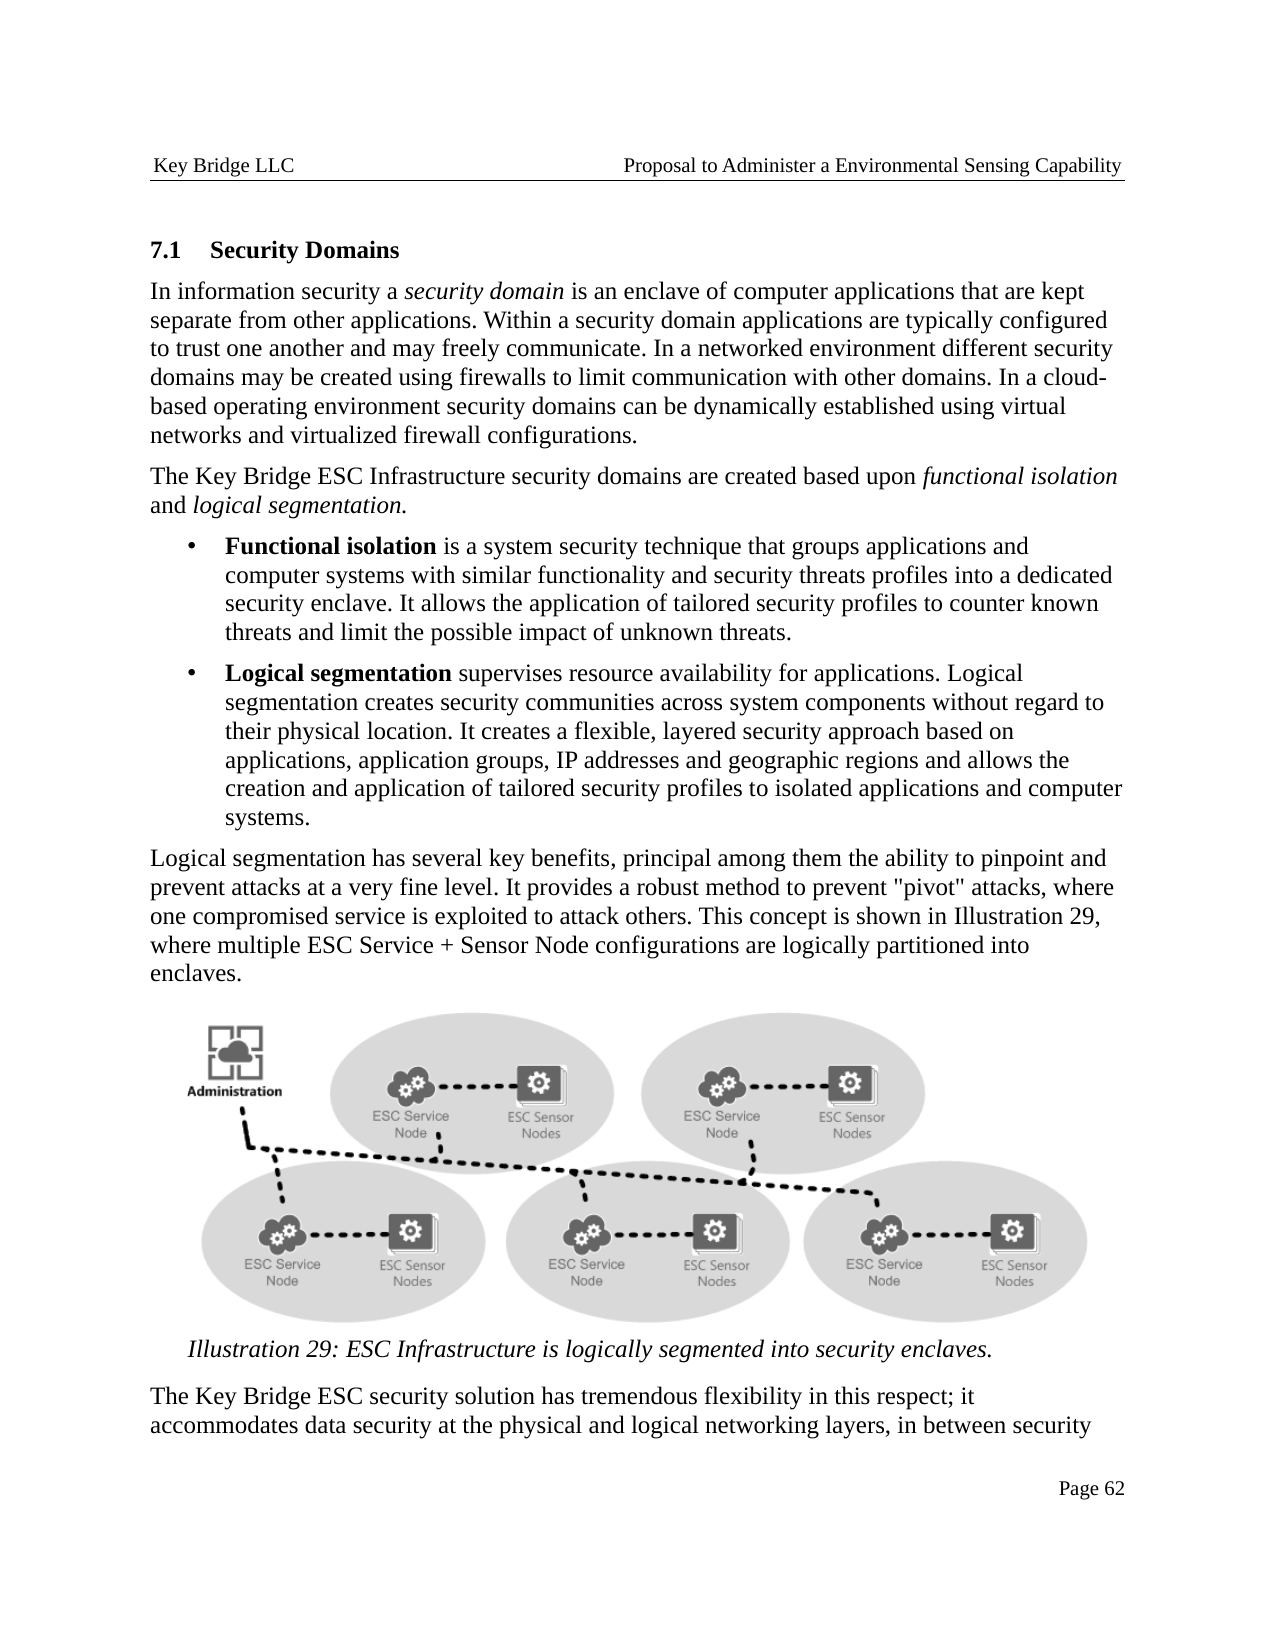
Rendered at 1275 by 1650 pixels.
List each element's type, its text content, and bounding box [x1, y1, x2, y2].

text Logical segmentation has several key benefits, principal among them the ability to pinpoint and prevent attacks at a very fine level. It provides a robust method to prevent "pivot" attacks, where one compromised service is exploited to attack others. This concept is shown in Illustration 29, where multiple ESC Service + Sensor Node configurations are logically partitioned into enclaves. [150, 843, 1125, 987]
subtitle Security Domains [150, 235, 1125, 263]
text The Key Bridge ESC Infrastructure security domains are created based upon functional isolation and logical segmentation. [150, 461, 1125, 518]
text In information security a security domain is an enclave of computer applications that are kept separate from other applications. Within a security domain applications are typically configured to trust one another and may freely communicate. In a networked environment different security domains may be created using firewalls to limit communication with other domains. In a cloud-based operating environment security domains can be dynamically established using virtual networks and virtualized firewall configurations. [150, 276, 1125, 448]
picture [187, 1012, 1088, 1323]
text Illustration 29: ESC Infrastructure is logically segmented into security enclaves. [187, 1323, 1087, 1363]
list Logical segmentation supervises resource availability for applications. Logical segmentation creates security communities across system components without regard to their physical location. It creates a flexible, layered security approach based on applications, application groups, IP addresses and geographic regions and allows the creation and application of tailored security profiles to isolated applications and computer systems. [187, 658, 1125, 831]
list Functional isolation is a system security technique that groups applications and computer systems with similar functionality and security threats profiles into a dedicated security enclave. It allows the application of tailored security profiles to counter known threats and limit the possible impact of unknown threats. [187, 531, 1125, 646]
text The Key Bridge ESC security solution has tremendous flexibility in this respect; it accommodates data security at the physical and logical networking layers, in between security [150, 1000, 1125, 1438]
